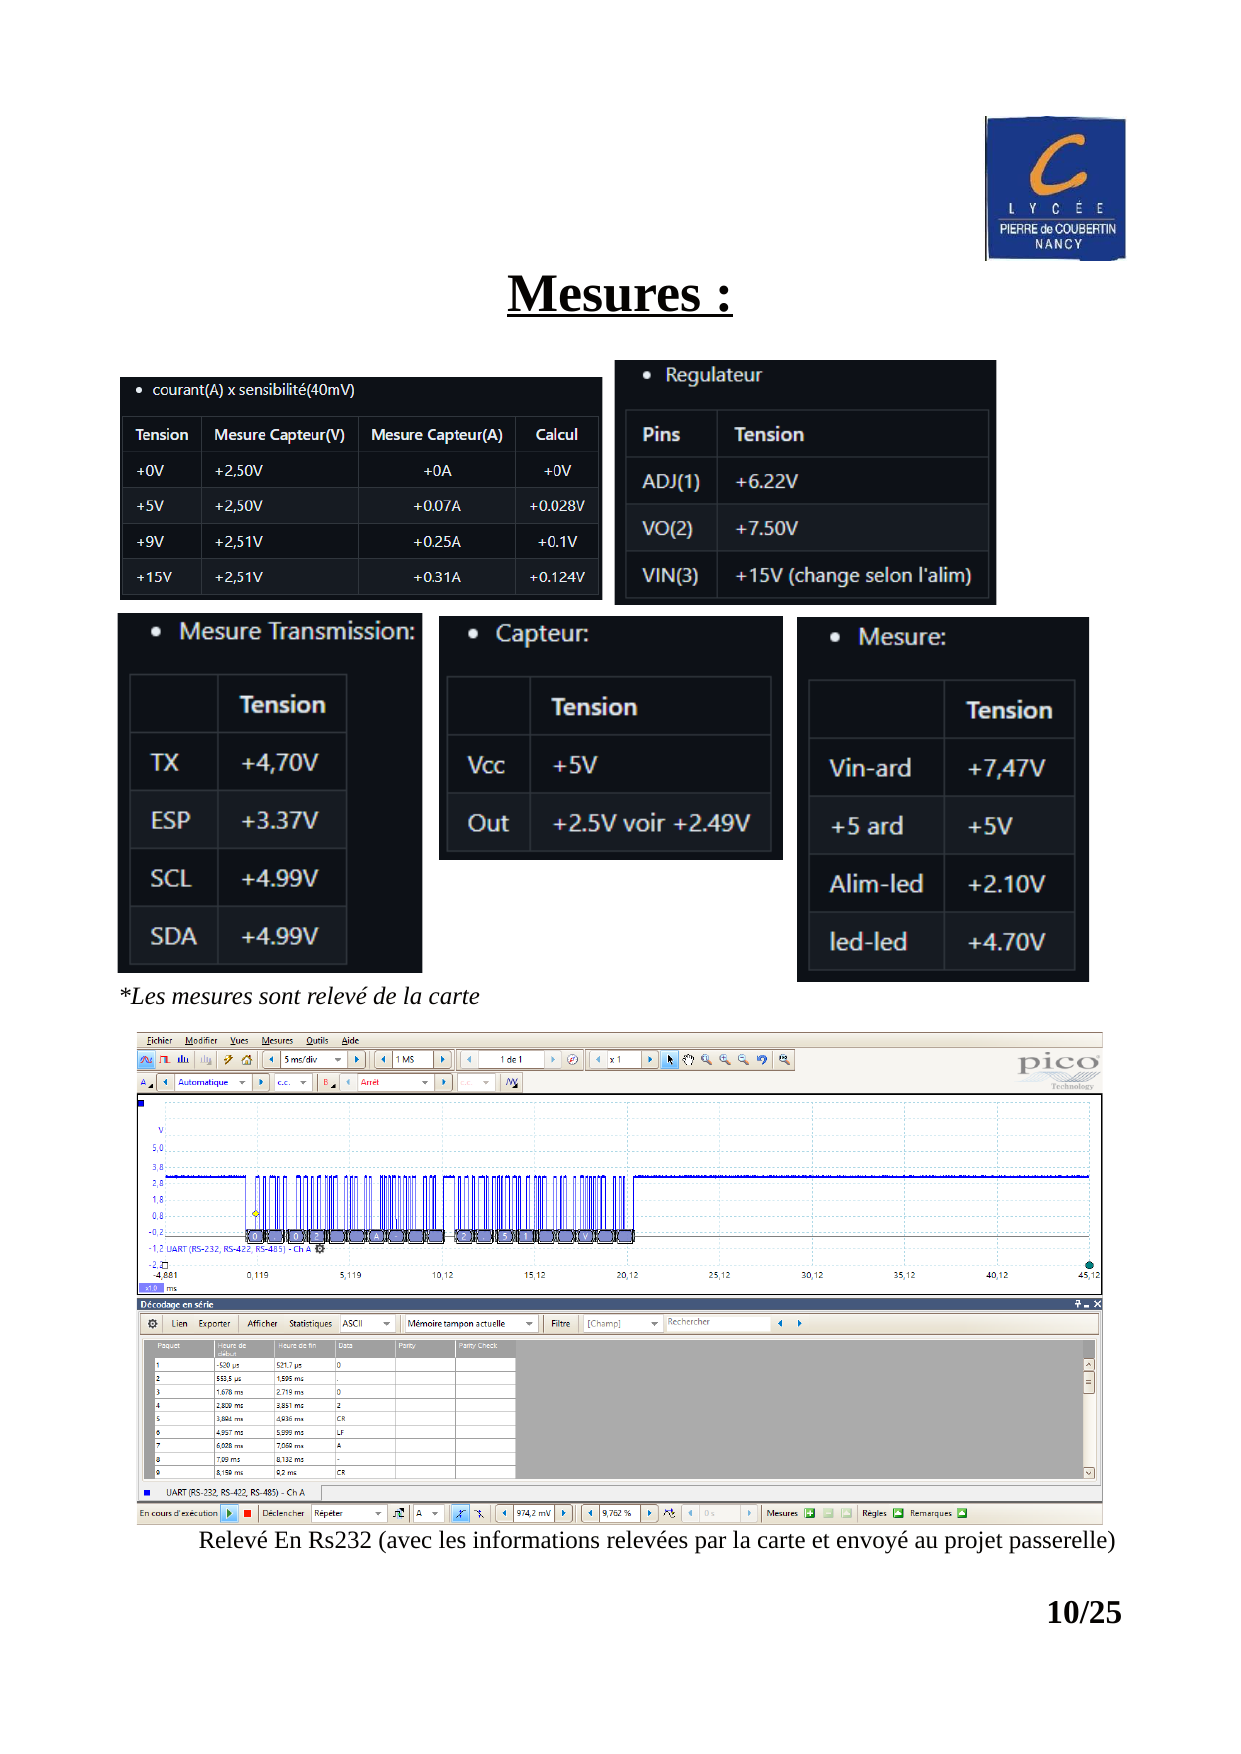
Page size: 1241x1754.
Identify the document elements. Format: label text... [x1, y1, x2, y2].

picture [117, 613, 423, 973]
picture [439, 616, 783, 860]
picture [614, 360, 997, 605]
text *Les mesures sont relevé de la carte [118, 352, 1122, 1010]
text 10/25 [118, 1592, 1122, 1630]
text Mesures : [118, 118, 1122, 323]
text Relevé En Rs232 (avec les informations relevées par la carte et envoyé au projet passerelle) [118, 1010, 1122, 1554]
picture [797, 617, 1090, 982]
picture [120, 377, 603, 600]
picture [982, 116, 1128, 261]
picture [136, 1031, 1103, 1525]
